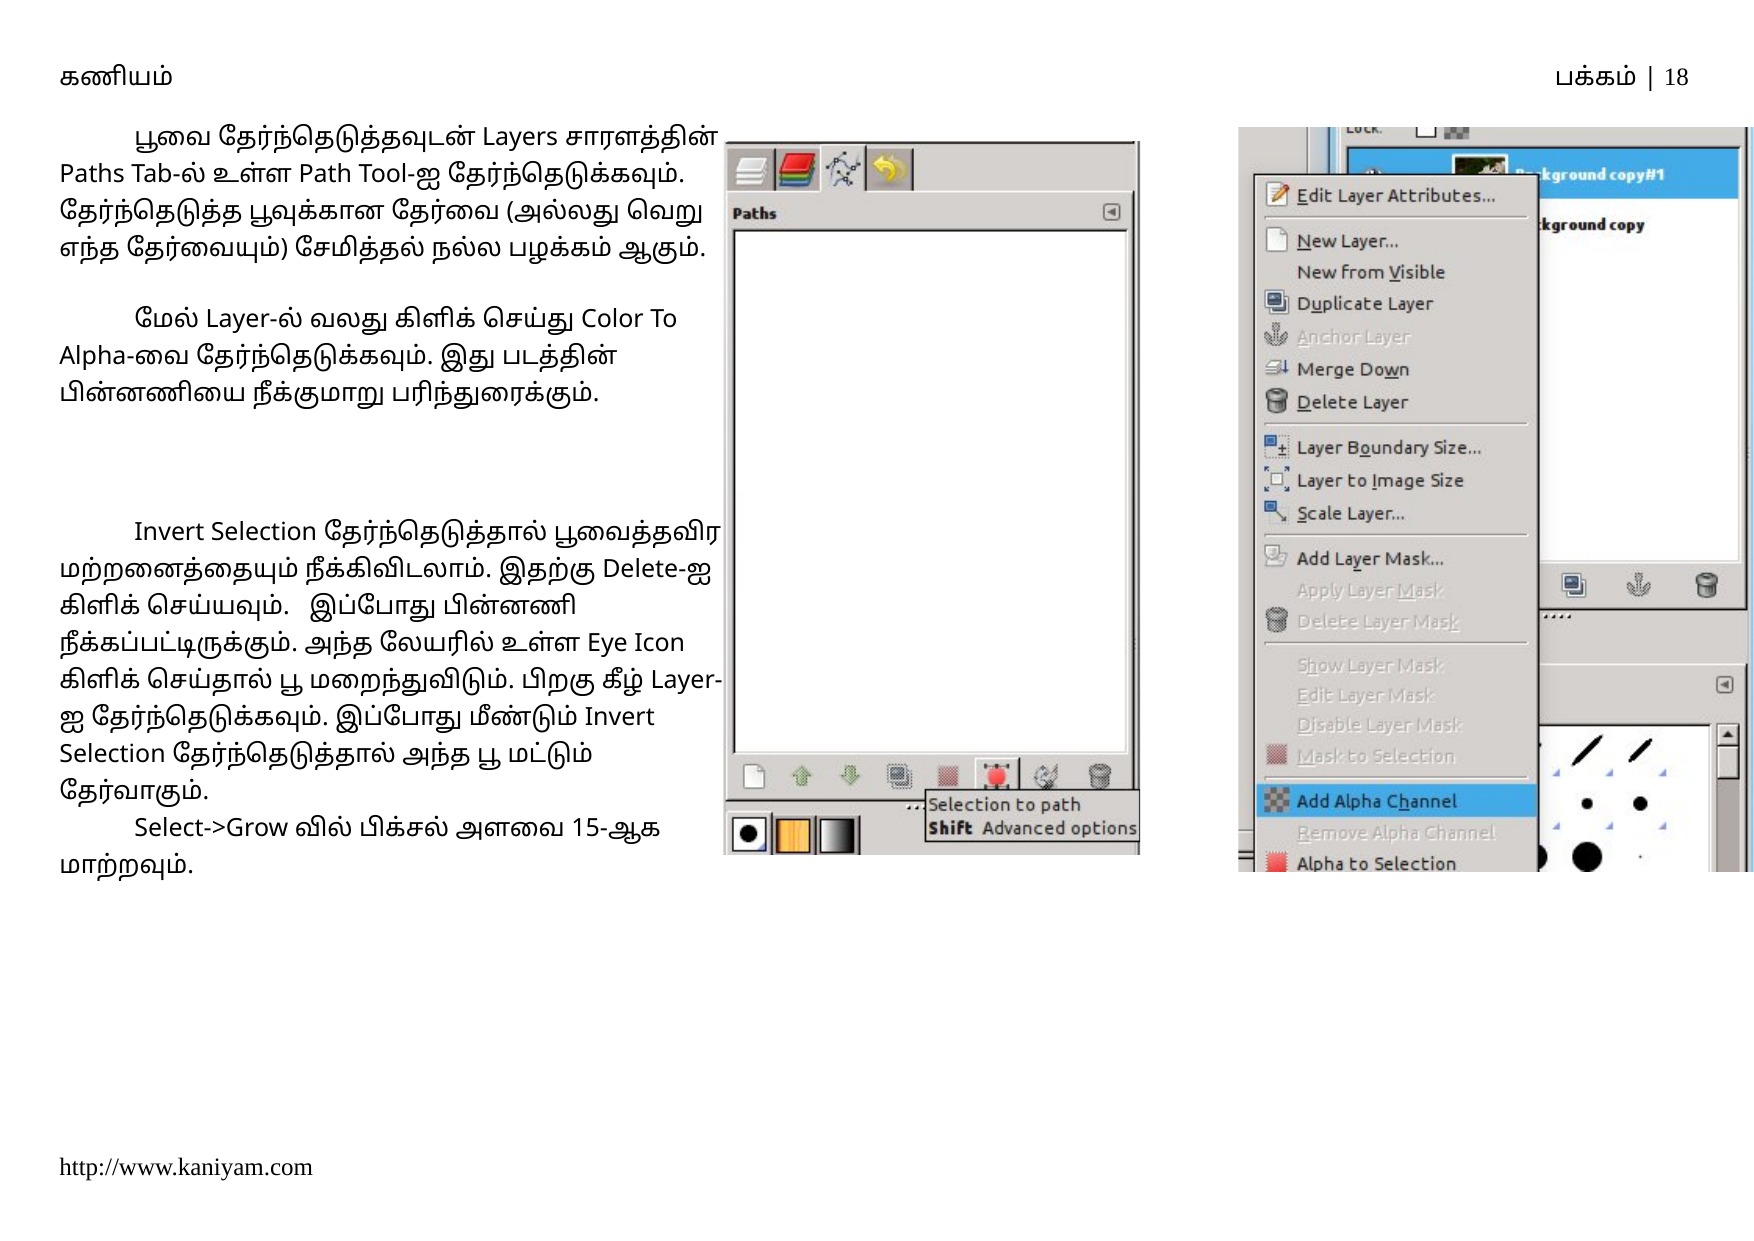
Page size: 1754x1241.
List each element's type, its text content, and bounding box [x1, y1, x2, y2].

text பூவை தேர்ந்தெடுத்தவுடன் Layers சாரளத்தின் Paths Tab-ல் உள்ள Path Tool-ஐ தேர்ந்தெடுக்கவும். தேர்ந்தெடுத்த பூவுக்கான தேர்வை (அல்லது வெறு எந்த தேர்வையும்) சேமித்தல் நல்ல பழக்கம் ஆகும். [59, 118, 1695, 266]
picture [723, 141, 1141, 855]
text [1141, 514, 1238, 809]
text Invert Selection தேர்ந்தெடுத்தால் பூவைத்தவிர மற்றனைத்தையும் நீக்கிவிடலாம். இதற்கு Delete-ஐ கிளிக் செய்யவும். இப்போது பின்னணி நீக்கப்பட்டிருக்கும். அந்த லேயரில் உள்ள Eye Icon கிளிக் செய்தால் பூ மறைந்துவிடும். பிறகு கீழ் Layer-ஐ தேர்ந்தெடுக்கவும். இப்போது மீண்டும் Invert Selection தேர்ந்தெடுத்தால் அந்த பூ மட்டும் தேர்வாகும். [59, 514, 723, 809]
text Select->Grow வில் பிக்சல் அளவை 15-ஆக மாற்றவும். [59, 809, 1695, 883]
picture [1238, 127, 1754, 872]
text [1141, 301, 1238, 411]
text மேல் Layer-ல் வலது கிளிக் செய்து Color To Alpha-வை தேர்ந்தெடுக்கவும். இது படத்தின் பின்னணியை நீக்குமாறு பரிந்துரைக்கும். [59, 301, 723, 411]
